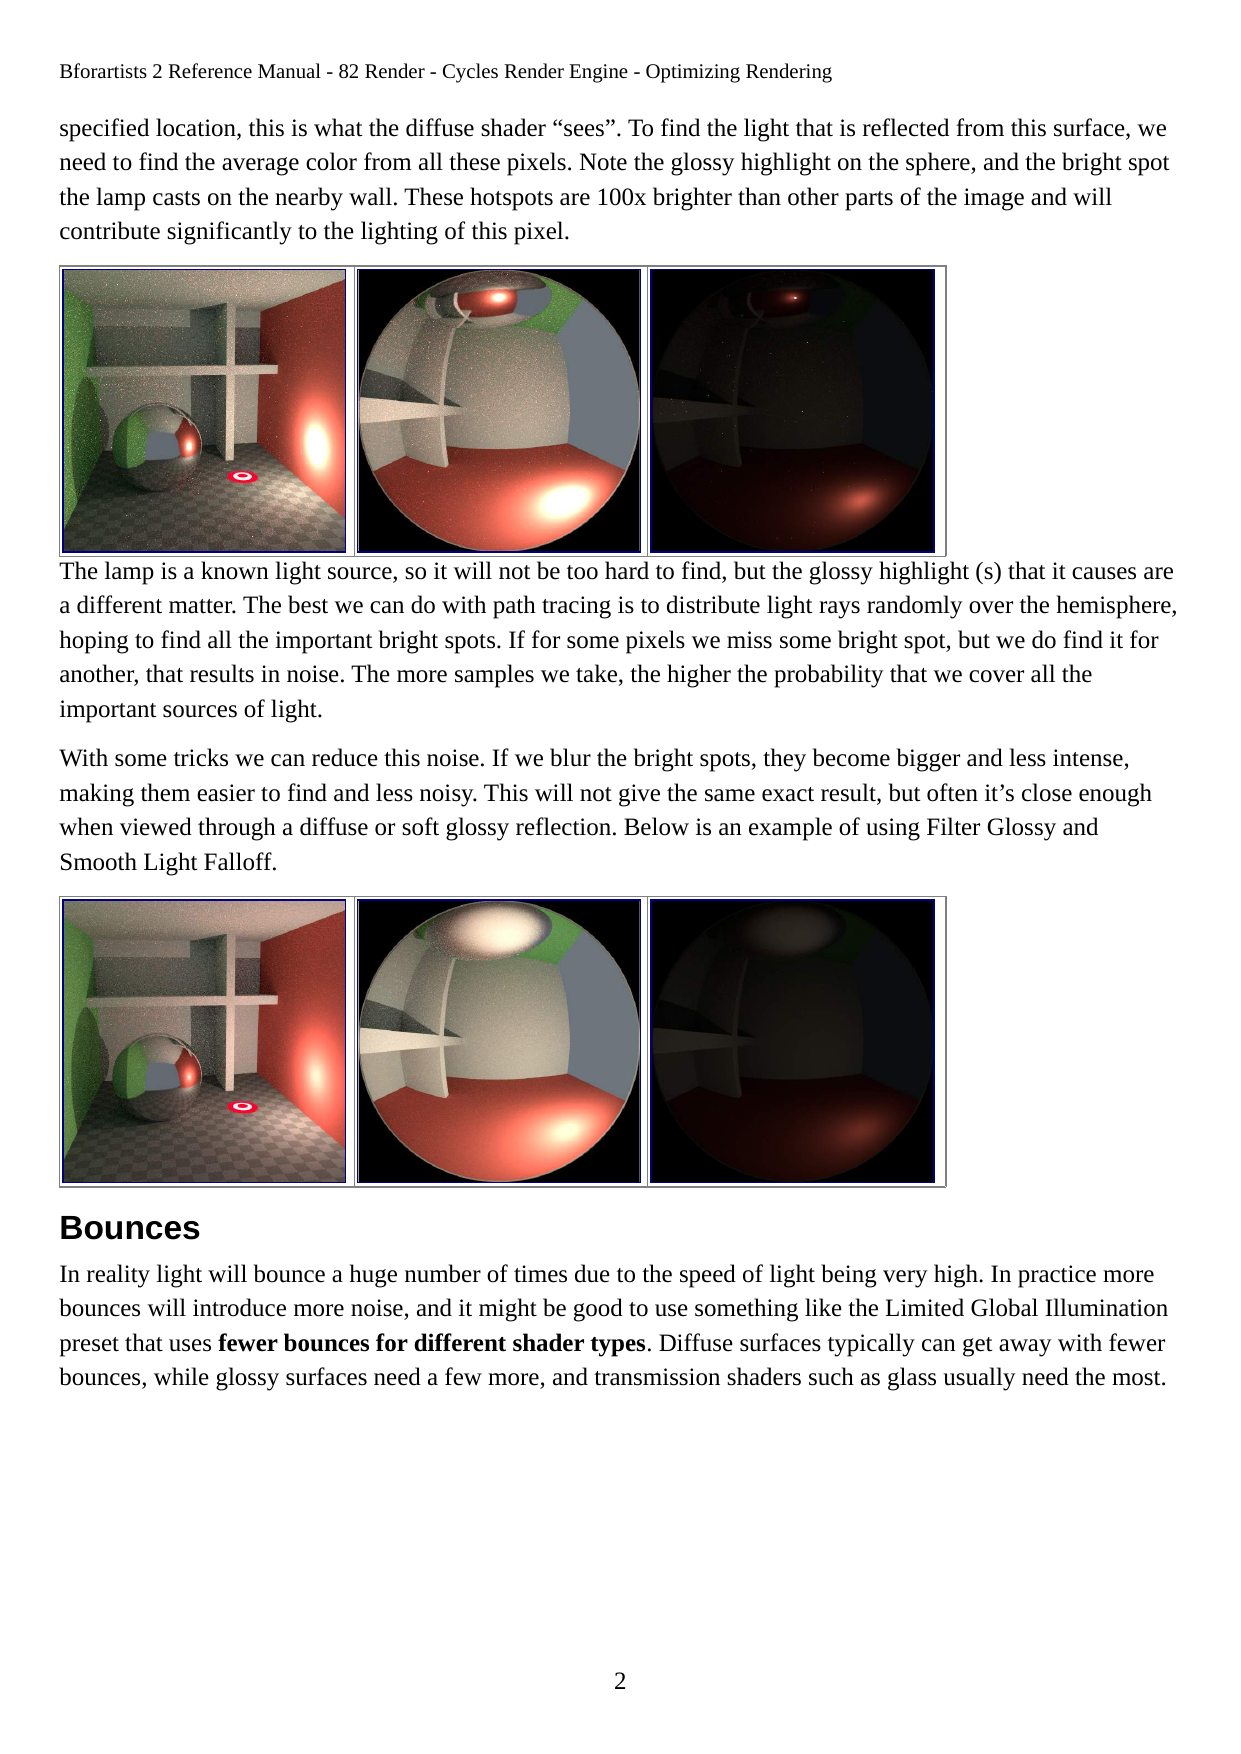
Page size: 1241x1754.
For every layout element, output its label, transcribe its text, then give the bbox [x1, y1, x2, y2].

text specified location, this is what the diffuse shader “sees”. To find the light that is reflected from this surface, we need to find the average color from all these pixels. Note the glossy highlight on the sphere, and the bright spot the lamp casts on the nearby wall. These hotspots are 100x brighter than other parts of the image and will contribute significantly to the lighting of this pixel. [59, 113, 1181, 245]
text With some tricks we can reduce this noise. If we blur the bright spots, they become bigger and less intense, making them easier to find and less noisy. This will not give the same exact result, but often it’s close enough when viewed through a diffuse or soft glossy reflection. Below is an example of using Filter Glossy and Smooth Light Falloff. [59, 743, 1181, 875]
table_header [60, 267, 354, 556]
table_header [648, 897, 945, 1186]
picture [64, 901, 345, 1182]
table_header [60, 897, 354, 1186]
subtitle Bounces [59, 1207, 1181, 1246]
text In reality light will bounce a huge number of times due to the speed of light being very high. In practice more bounces will introduce more noise, and it might be good to use something like the Limited Global Illumination preset that uses fewer bounces for different shader types. Diffuse surfaces typically can get away with fewer bounces, while glossy surfaces need a few more, and transmission shaders such as glass usually need the most. [59, 1259, 1181, 1391]
table_header [355, 897, 647, 1186]
text The lamp is a known light source, so it will not be too hard to find, but the glossy highlight (s) that it causes are a different matter. The best we can do with path tracing is to distribute light rays randomly over the hemisphere, hoping to find all the important bright spots. If for some pixels we miss some bright spot, but we do find it for another, that results in noise. The more samples we take, the higher the probability that we cover all the important sources of light. [59, 556, 1181, 723]
picture [652, 270, 933, 551]
picture [358, 901, 640, 1182]
picture [652, 901, 933, 1182]
picture [64, 270, 345, 551]
table_header [355, 267, 647, 556]
table_header [648, 267, 945, 556]
picture [358, 270, 640, 551]
